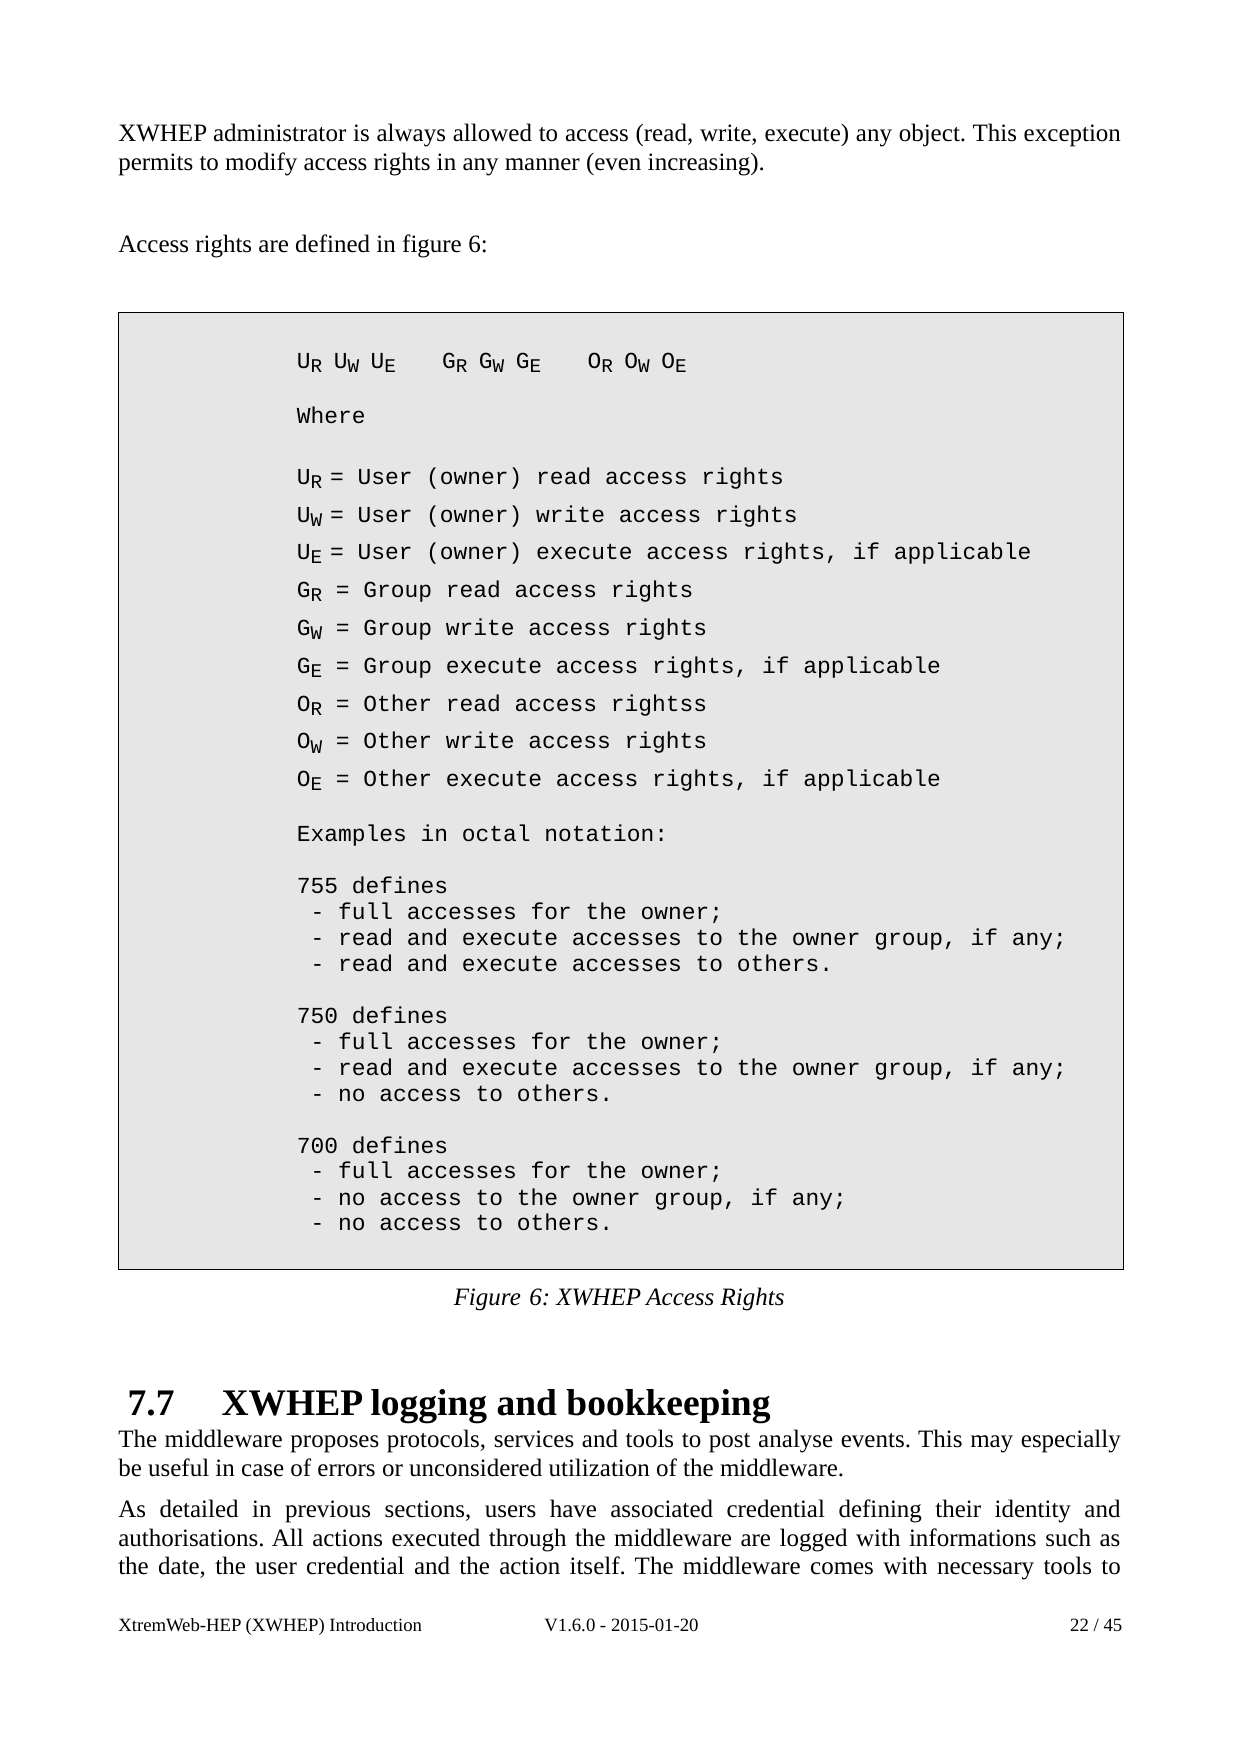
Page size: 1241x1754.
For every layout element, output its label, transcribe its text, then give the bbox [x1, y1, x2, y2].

subtitle XWHEP logging and bookkeeping [118, 1381, 1122, 1424]
text OR = Other read access rightss [119, 680, 1123, 718]
text Figure 6: XWHEP Access Rights [118, 1282, 1122, 1311]
text - full accesses for the owner; [119, 1027, 1123, 1053]
text - read and execute accesses to the owner group, if any; [119, 923, 1123, 949]
text 750 defines [119, 1001, 1123, 1027]
text UE = User (owner) execute access rights, if applicable [119, 529, 1123, 567]
text - read and execute accesses to others. [119, 949, 1123, 975]
text - full accesses for the owner; [119, 897, 1123, 923]
text - full accesses for the owner; [119, 1157, 1123, 1183]
text The middleware proposes protocols, services and tools to post analyse events. This may especially be useful in case of errors or unconsidered utilization of the middleware. [118, 1424, 1122, 1481]
text 755 defines [119, 872, 1123, 897]
text - no access to the owner group, if any; [119, 1183, 1123, 1209]
text OE = Other execute access rights, if applicable [119, 756, 1123, 794]
text UR = User (owner) read access rights [119, 453, 1123, 491]
text As detailed in previous sections, users have associated credential defining their identity and authorisations. All actions executed through the middleware are logged with informations such as the date, the user credential and the action itself. The middleware comes with necessary tools to [118, 1494, 1122, 1580]
text GR = Group read access rights [119, 567, 1123, 605]
text - no access to others. [119, 1079, 1123, 1105]
text 700 defines [119, 1131, 1123, 1157]
text UW = User (owner) write access rights [119, 491, 1123, 529]
text - read and execute accesses to the owner group, if any; [119, 1053, 1123, 1079]
text OW = Other write access rights [119, 718, 1123, 756]
text Access rights are defined in figure 6: [118, 229, 1122, 258]
text Where [119, 402, 1123, 427]
text - no access to others. [119, 1209, 1123, 1235]
text Examples in octal notation: [119, 820, 1123, 846]
text UR UW UE GR GW GE OR OW OE [119, 338, 1123, 376]
text GW = Group write access rights [119, 605, 1123, 642]
text GE = Group execute access rights, if applicable [119, 642, 1123, 680]
text XWHEP administrator is always allowed to access (read, write, execute) any object. This exception permits to modify access rights in any manner (even increasing). [118, 118, 1122, 176]
